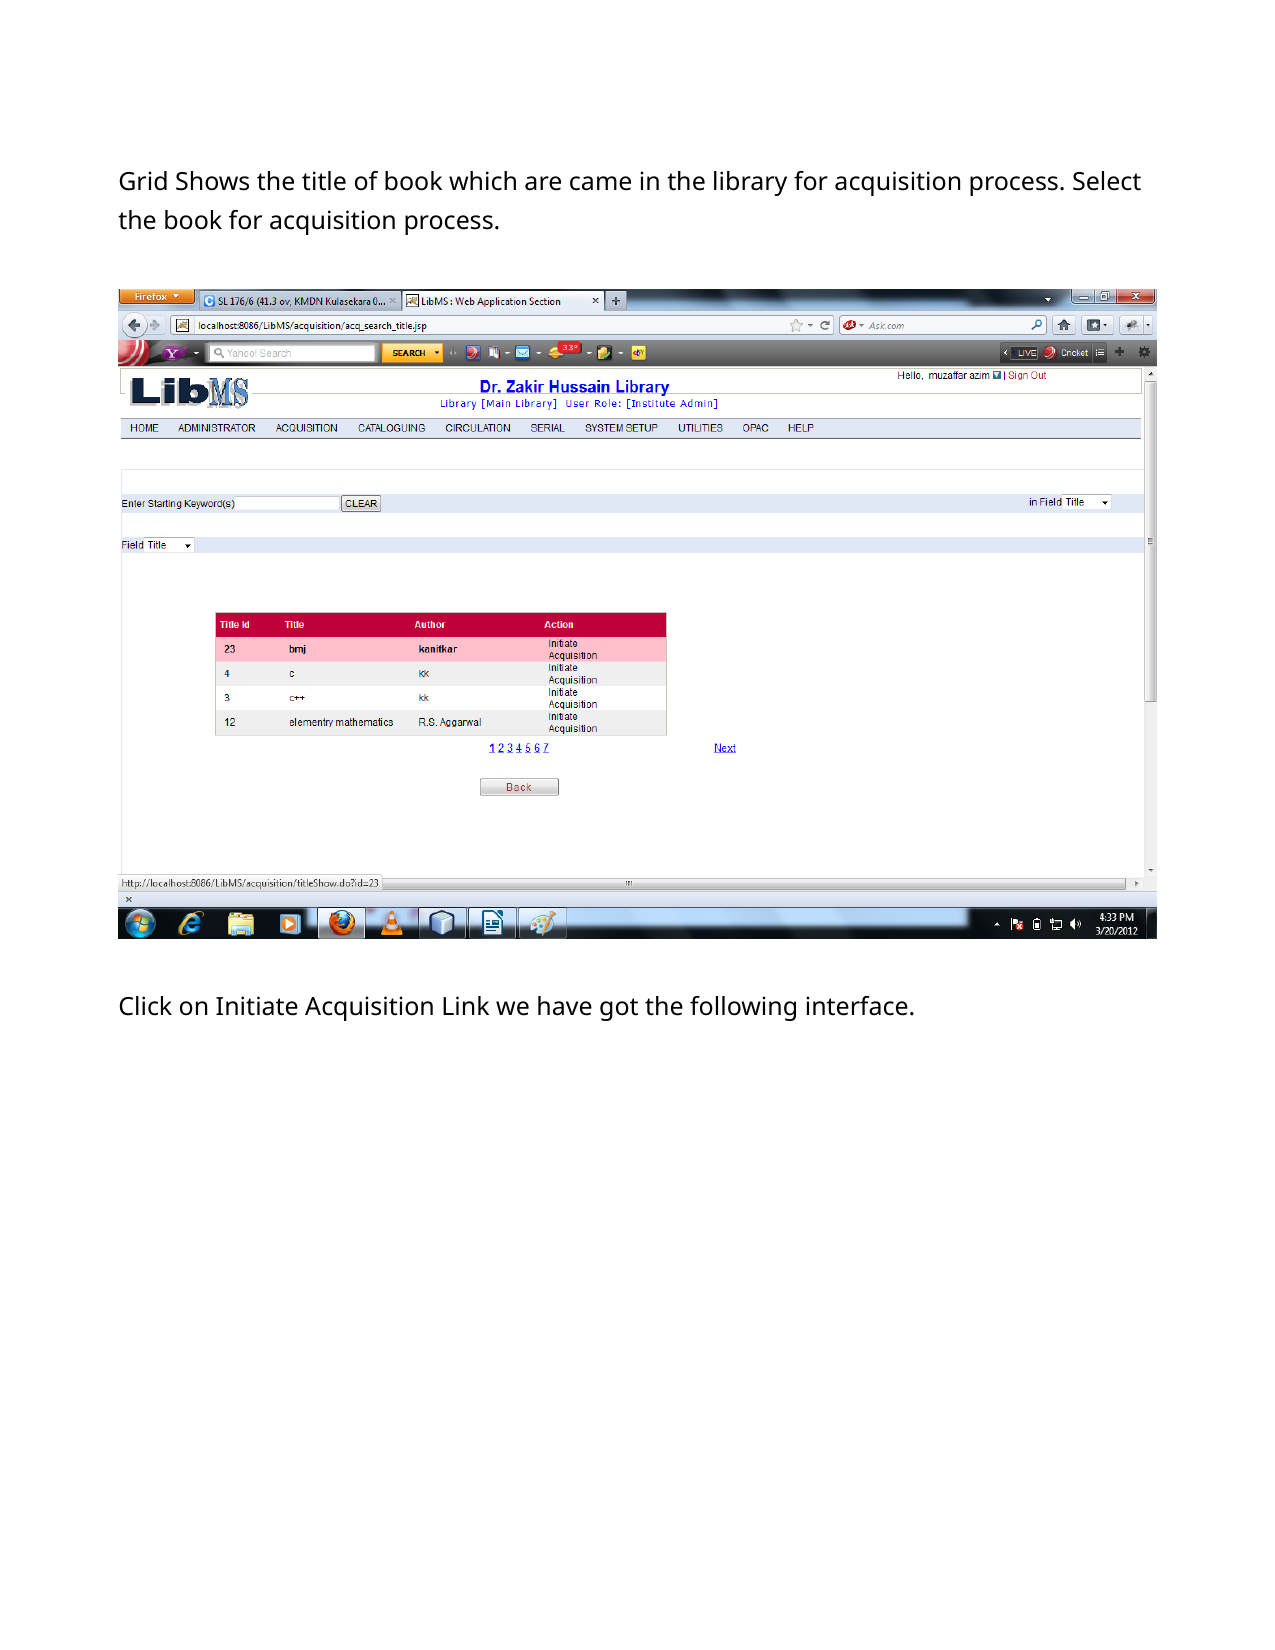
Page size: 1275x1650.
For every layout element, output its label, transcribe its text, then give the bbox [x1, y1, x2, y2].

picture [118, 289, 1157, 939]
text Click on Initiate Acquisition Link we have got the following interface. [118, 989, 1157, 1023]
text Grid Shows the title of book which are came in the library for acquisition process. Select the book for acquisition process. [118, 163, 1157, 236]
